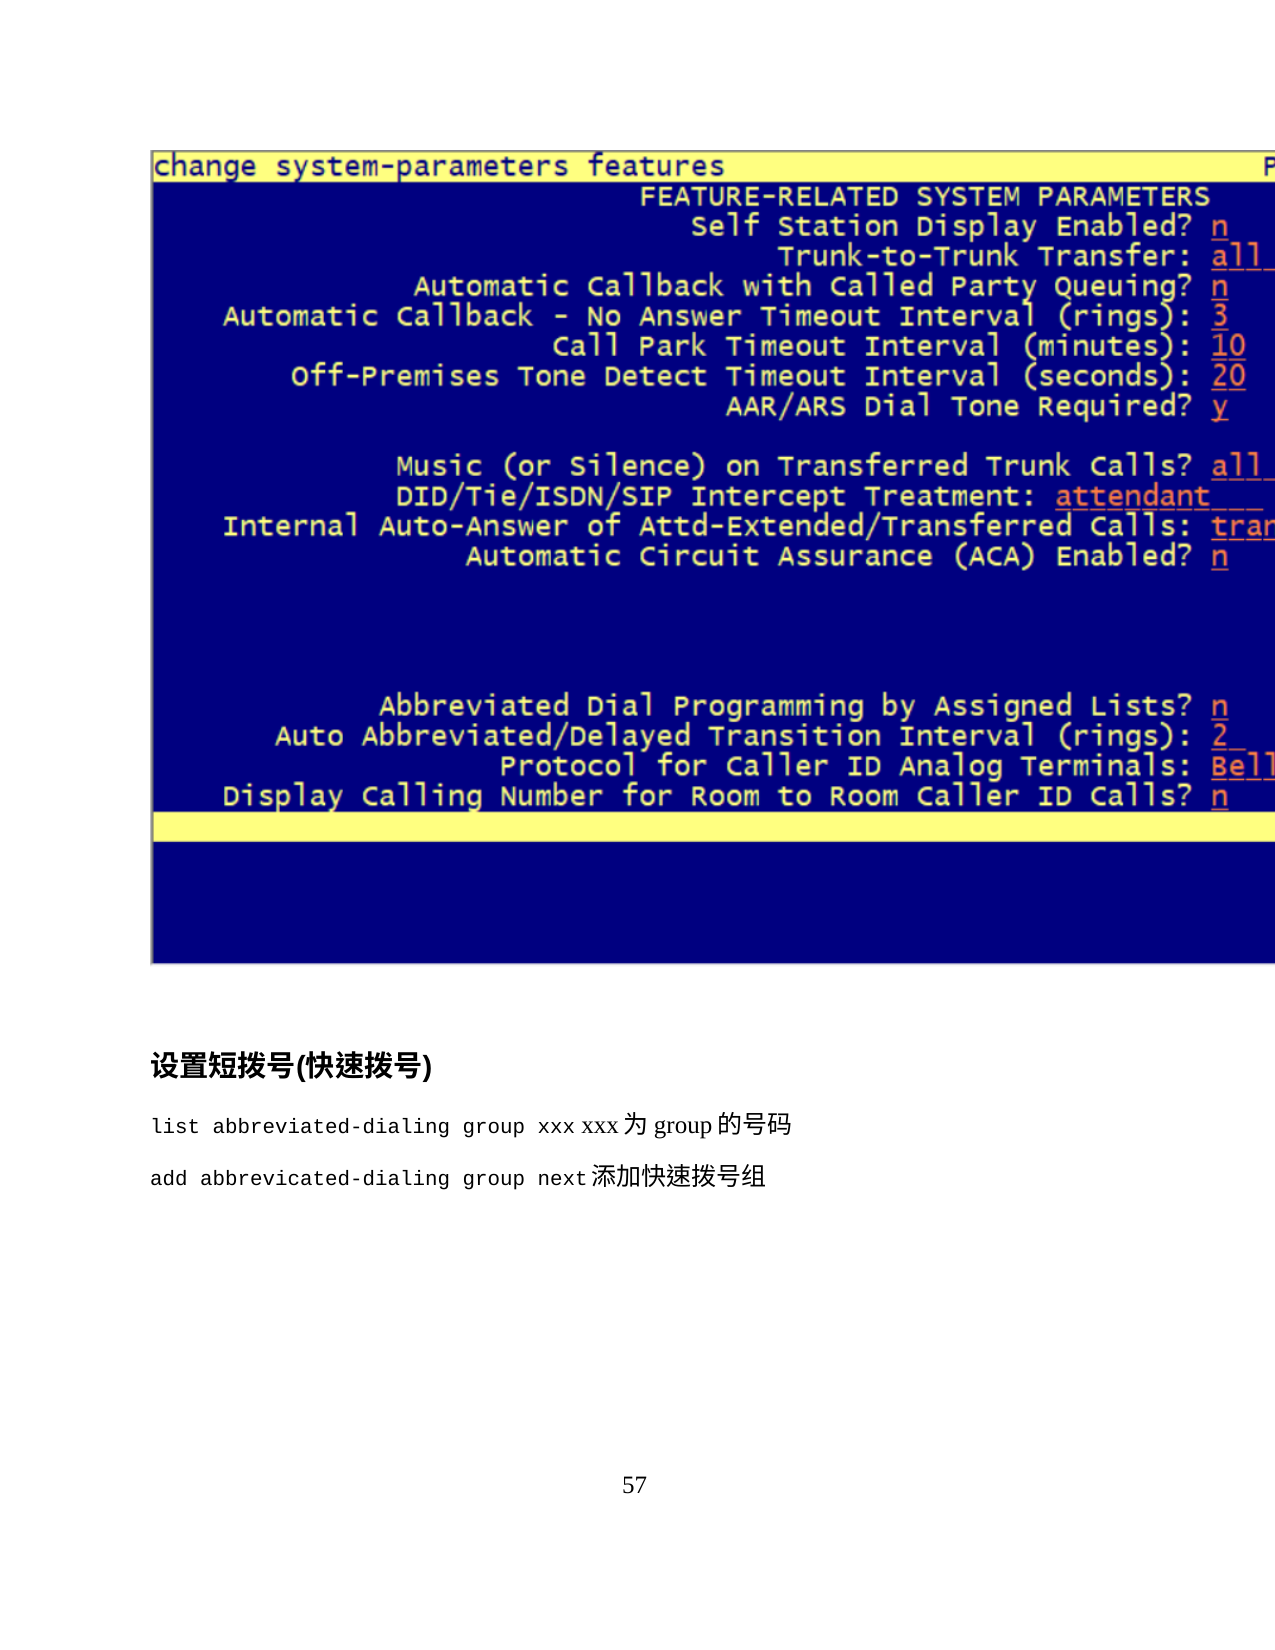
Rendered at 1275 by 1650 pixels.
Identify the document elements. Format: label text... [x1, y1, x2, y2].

text list abbreviated-dialing group xxx xxx为group的号码 [150, 1107, 1125, 1141]
text add abbrevicated-dialing group next添加快速拨号组 [150, 1159, 1125, 1193]
picture [150, 150, 1275, 967]
subtitle 设置短拨号(快速拨号) [150, 1046, 1125, 1085]
